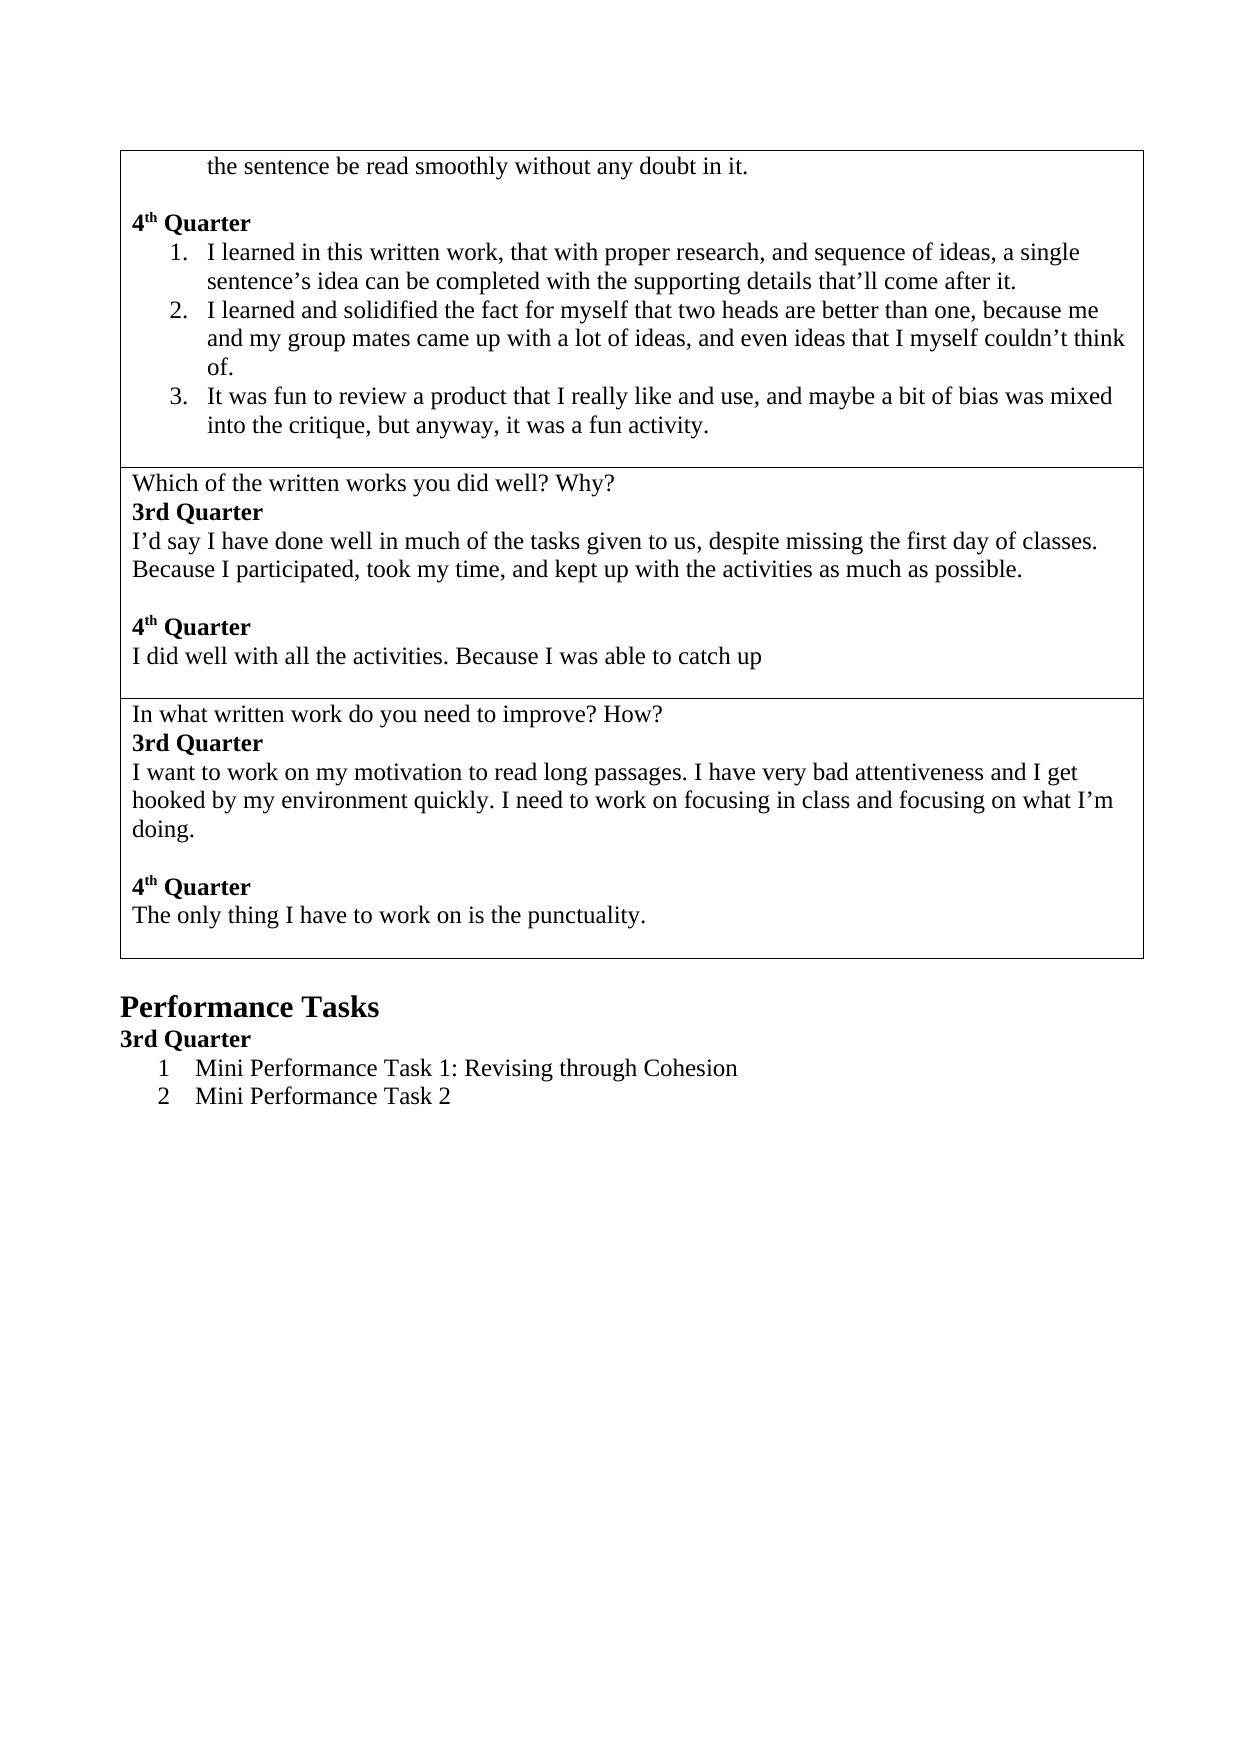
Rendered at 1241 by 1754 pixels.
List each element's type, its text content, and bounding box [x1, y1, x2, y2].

list Mini Performance Task 1: Revising through Cohesion [157, 1053, 1120, 1081]
list Mini Performance Task 2 [157, 1081, 1120, 1110]
table_cell In what written work do you need to improve? How? 3rd Quarter I want to work on my motivation to read long passages. I have very bad attentiveness and I get hooked by my environment quickly. I need to work on focusing in class and focusing on what I’m doing. 4th Quarter The only thing I have to work on is the punctuality. [121, 699, 1143, 958]
table_cell the sentence be read smoothly without any doubt in it. 4th Quarter I learned in this written work, that with proper research, and sequence of ideas, a single sentence’s idea can be completed with the supporting details that’ll come after it. I learned and solidified the fact for myself that two heads are better than one, because me and my group mates came up with a lot of ideas, and even ideas that I myself couldn’t think of. It was fun to review a product that I really like and use, and maybe a bit of bias was mixed into the critique, but anyway, it was a fun activity. [121, 151, 1143, 467]
table_cell Which of the written works you did well? Why? 3rd Quarter I’d say I have done well in much of the tasks given to us, despite missing the first day of classes. Because I participated, took my time, and kept up with the activities as much as possible. 4th Quarter I did well with all the activities. Because I was able to catch up [121, 468, 1143, 698]
text 3rd Quarter [120, 1024, 1120, 1053]
text Performance Tasks [120, 988, 1120, 1024]
